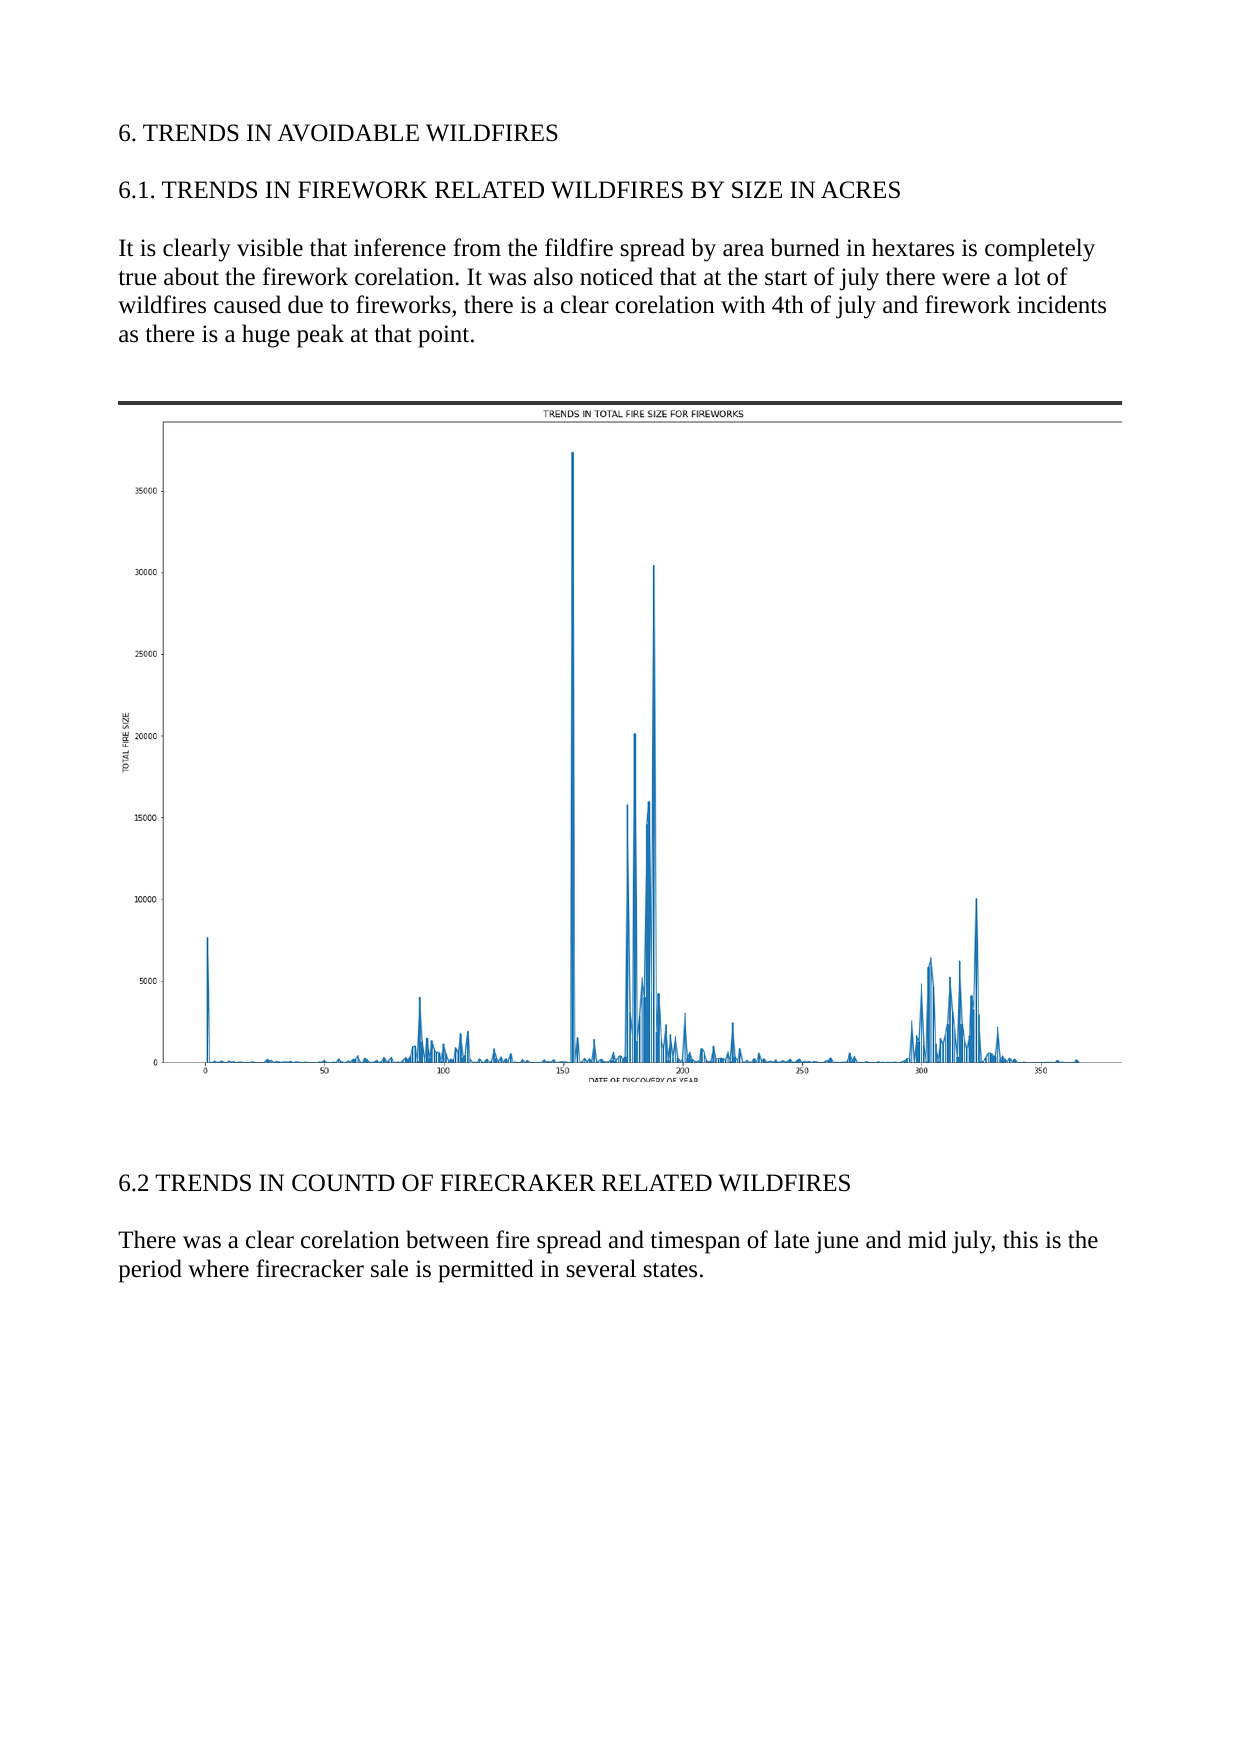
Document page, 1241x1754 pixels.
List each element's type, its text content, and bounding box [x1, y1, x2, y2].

text 6.1. TRENDS IN FIREWORK RELATED WILDFIRES BY SIZE IN ACRES [118, 176, 1122, 204]
text There was a clear corelation between fire spread and timespan of late june and mid july, this is the period where firecracker sale is permitted in several states. [118, 1226, 1122, 1283]
text It is clearly visible that inference from the fildfire spread by area burned in hextares is completely true about the firework corelation. It was also noticed that at the start of july there were a lot of wildfires caused due to fireworks, there is a clear corelation with 4th of july and firework incidents as there is a huge peak at that point. [118, 233, 1122, 348]
text 6.2 TRENDS IN COUNTD OF FIRECRAKER RELATED WILDFIRES [118, 1168, 1122, 1197]
text 6. TRENDS IN AVOIDABLE WILDFIRES [118, 118, 1122, 147]
picture [118, 401, 1123, 1082]
